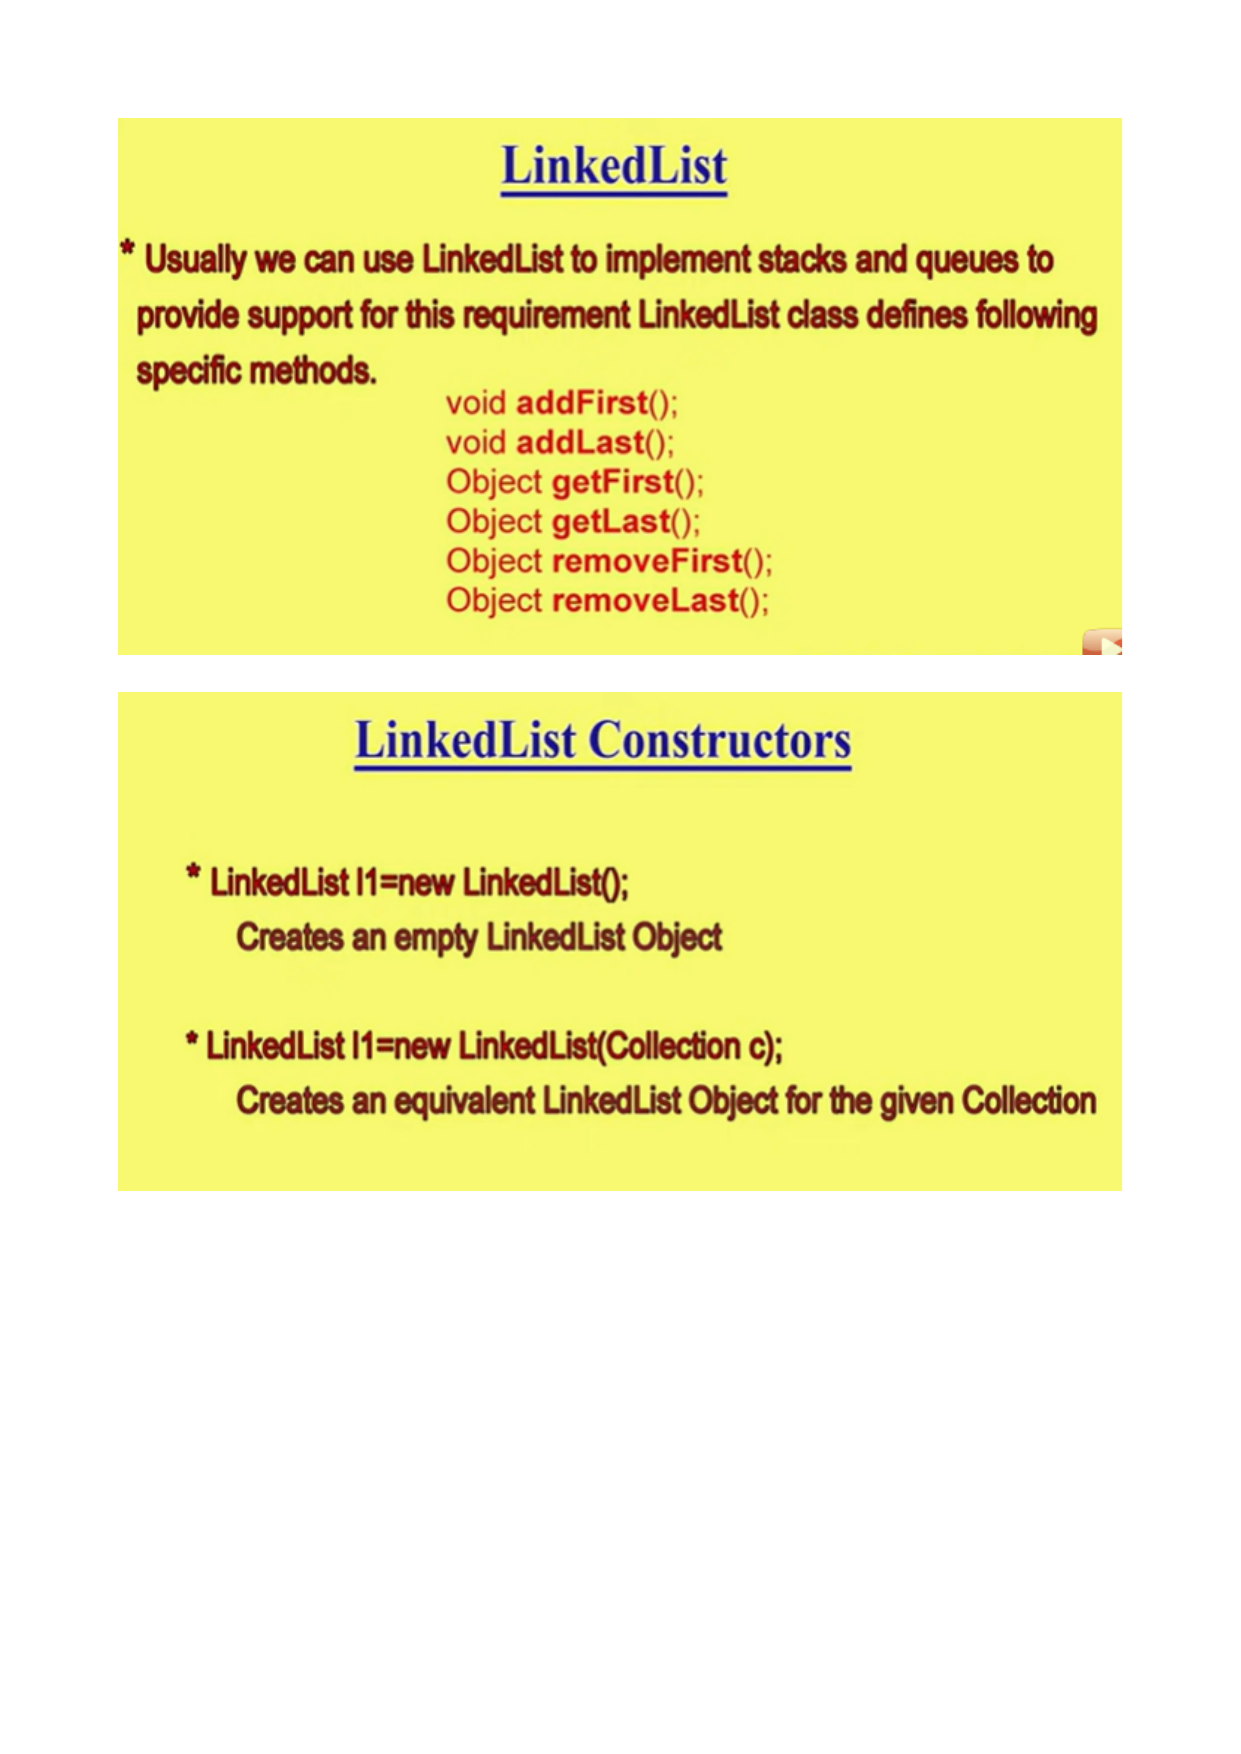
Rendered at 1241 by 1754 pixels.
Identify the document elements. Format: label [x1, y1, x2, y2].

picture [118, 692, 1123, 1191]
picture [118, 118, 1123, 655]
